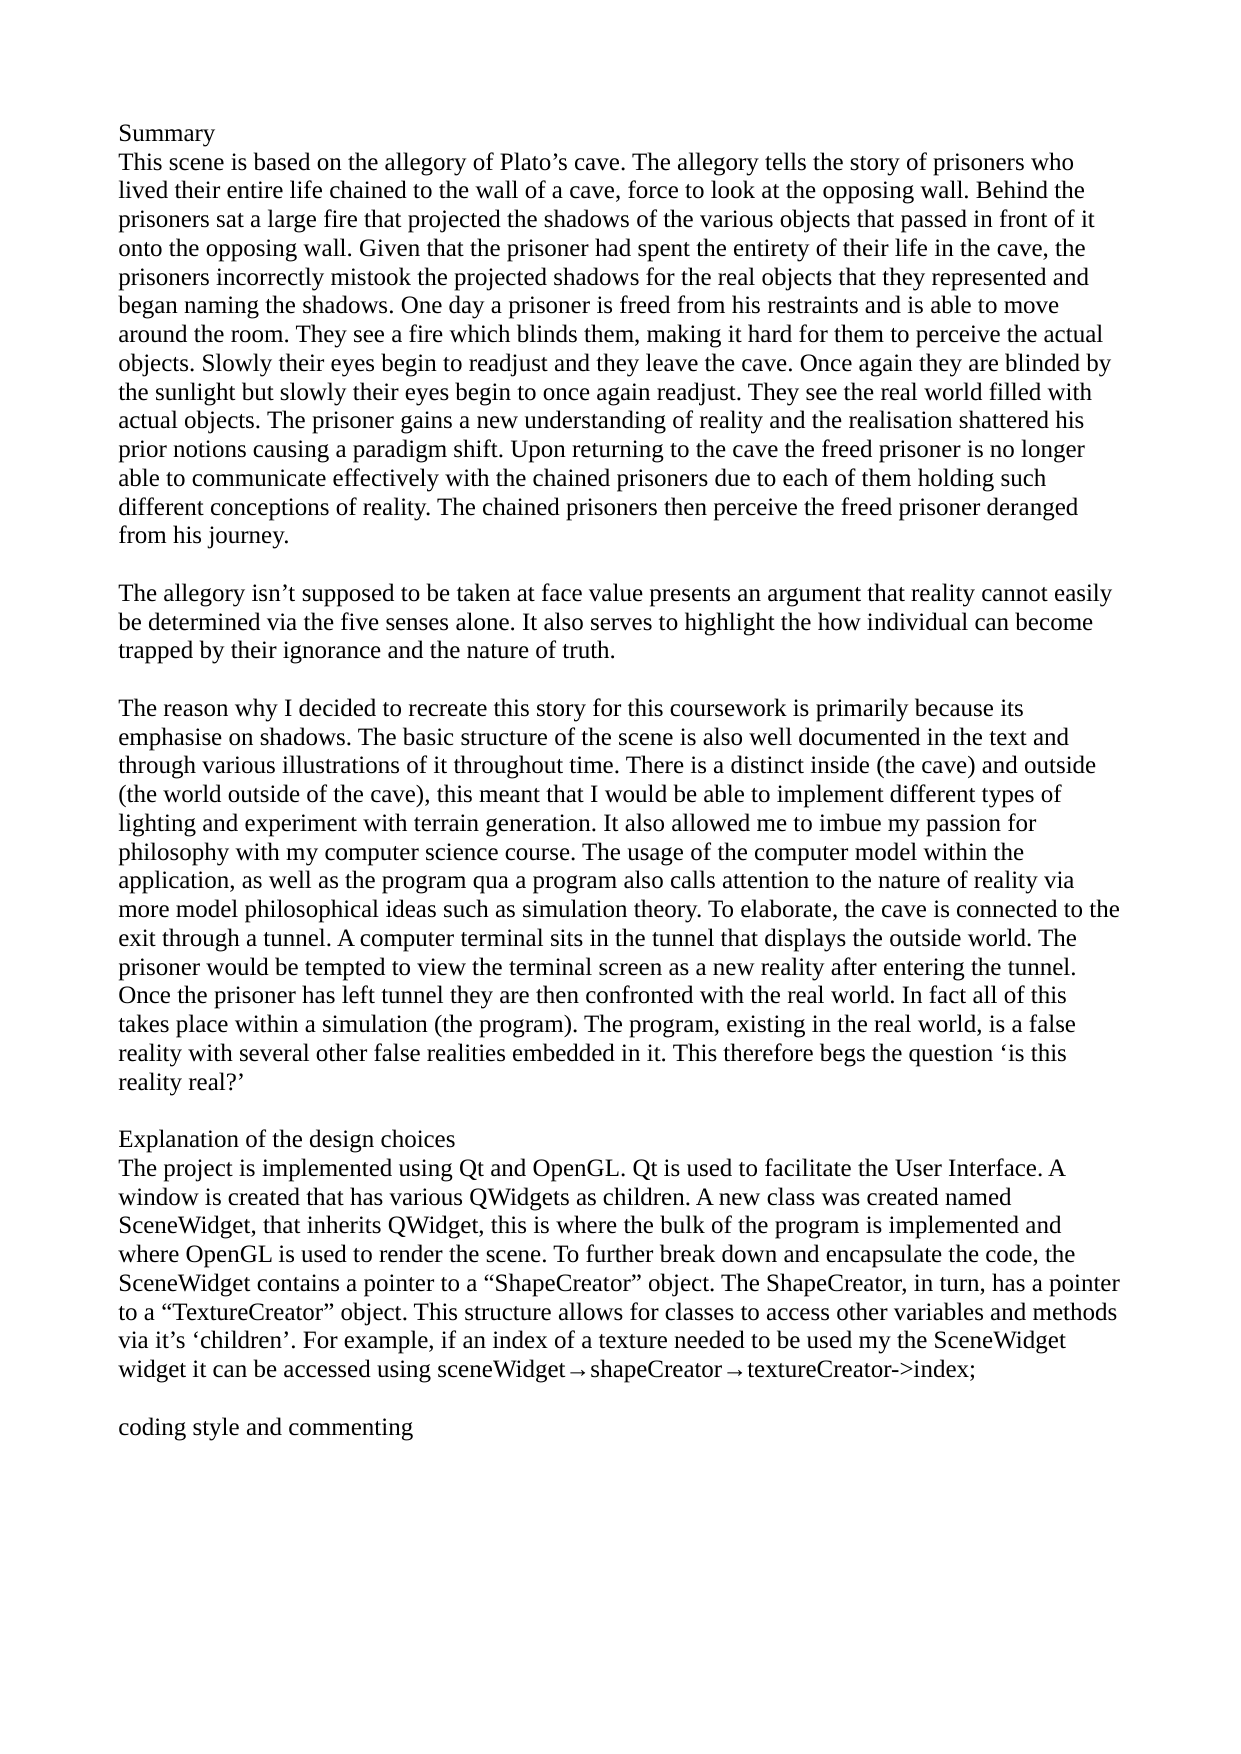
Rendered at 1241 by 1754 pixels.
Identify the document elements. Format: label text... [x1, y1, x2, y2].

text This scene is based on the allegory of Plato’s cave. The allegory tells the story of prisoners who lived their entire life chained to the wall of a cave, force to look at the opposing wall. Behind the prisoners sat a large fire that projected the shadows of the various objects that passed in front of it onto the opposing wall. Given that the prisoner had spent the entirety of their life in the cave, the prisoners incorrectly mistook the projected shadows for the real objects that they represented and began naming the shadows. One day a prisoner is freed from his restraints and is able to move around the room. They see a fire which blinds them, making it hard for them to perceive the actual objects. Slowly their eyes begin to readjust and they leave the cave. Once again they are blinded by the sunlight but slowly their eyes begin to once again readjust. They see the real world filled with actual objects. The prisoner gains a new understanding of reality and the realisation shattered his prior notions causing a paradigm shift. Upon returning to the cave the freed prisoner is no longer able to communicate effectively with the chained prisoners due to each of them holding such different conceptions of reality. The chained prisoners then perceive the freed prisoner deranged from his journey. The allegory isn’t supposed to be taken at face value presents an argument that reality cannot easily be determined via the five senses alone. It also serves to highlight the how individual can become trapped by their ignorance and the nature of truth. The reason why I decided to recreate this story for this coursework is primarily because its emphasise on shadows. The basic structure of the scene is also well documented in the text and through various illustrations of it throughout time. There is a distinct inside (the cave) and outside (the world outside of the cave), this meant that I would be able to implement different types of lighting and experiment with terrain generation. It also allowed me to imbue my passion for philosophy with my computer science course. The usage of the computer model within the application, as well as the program qua a program also calls attention to the nature of reality via more model philosophical ideas such as simulation theory. To elaborate, the cave is connected to the exit through a tunnel. A computer terminal sits in the tunnel that displays the outside world. The prisoner would be tempted to view the terminal screen as a new reality after entering the tunnel. Once the prisoner has left tunnel they are then confronted with the real world. In fact all of this takes place within a simulation (the program). The program, existing in the real world, is a false reality with several other false realities embedded in it. This therefore begs the question ‘is this reality real?’ [118, 147, 1122, 1096]
text Explanation of the design choices [118, 1124, 1122, 1153]
text coding style and commenting [118, 1412, 1122, 1441]
text Summary [118, 118, 1122, 147]
text The project is implemented using Qt and OpenGL. Qt is used to facilitate the User Interface. A window is created that has various QWidgets as children. A new class was created named SceneWidget, that inherits QWidget, this is where the bulk of the program is implemented and where OpenGL is used to render the scene. To further break down and encapsulate the code, the SceneWidget contains a pointer to a “ShapeCreator” object. The ShapeCreator, in turn, has a pointer to a “TextureCreator” object. This structure allows for classes to access other variables and methods via it’s ‘children’. For example, if an index of a texture needed to be used my the SceneWidget widget it can be accessed using sceneWidget→shapeCreator→textureCreator->index; [118, 1153, 1122, 1383]
